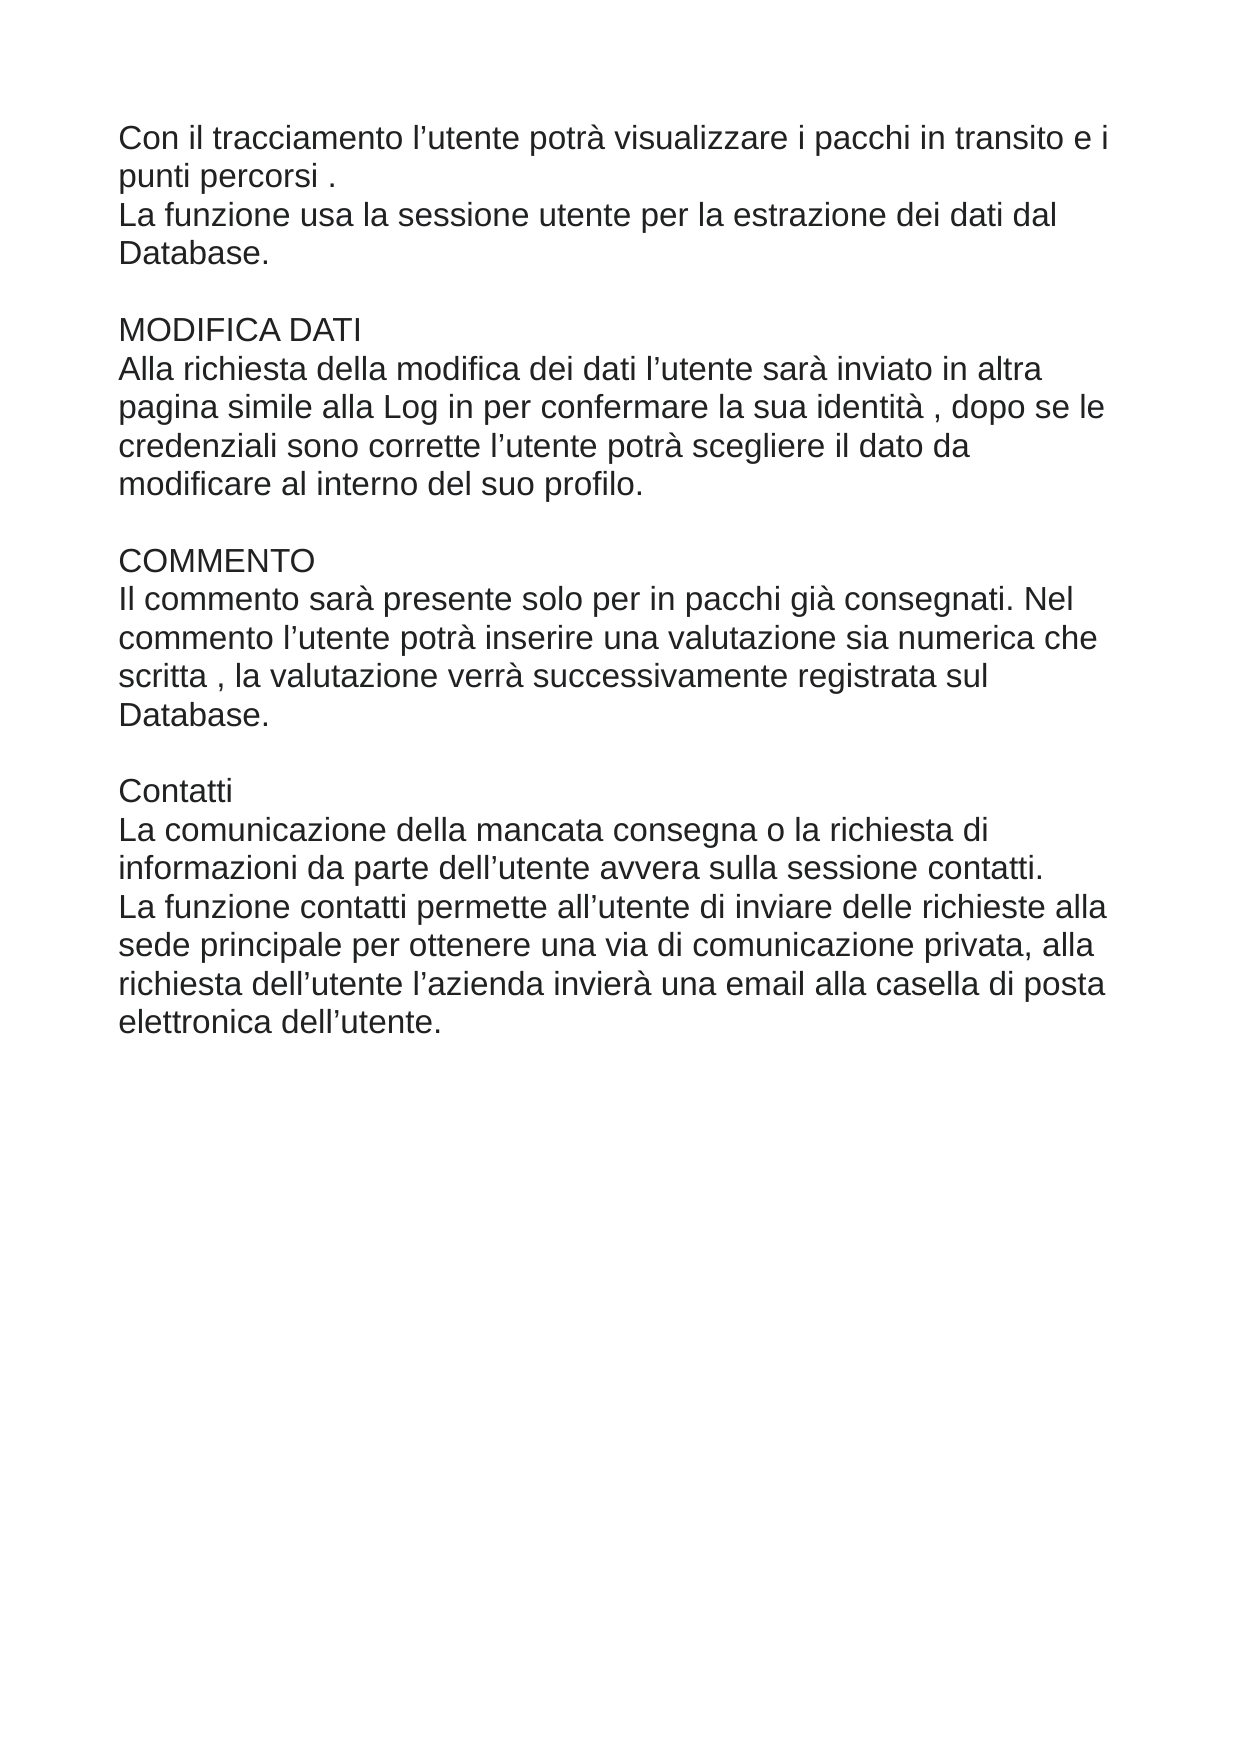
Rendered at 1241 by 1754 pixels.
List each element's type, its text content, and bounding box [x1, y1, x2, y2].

text Alla richiesta della modifica dei dati l’utente sarà inviato in altra pagina simile alla Log in per confermare la sua identità , dopo se le credenziali sono corrette l’utente potrà scegliere il dato da modificare al interno del suo profilo. [118, 349, 1122, 502]
text COMMENTO [118, 541, 1122, 579]
text Con il tracciamento l’utente potrà visualizzare i pacchi in transito e i punti percorsi . [118, 118, 1122, 195]
text MODIFICA DATI [118, 310, 1122, 349]
text Il commento sarà presente solo per in pacchi già consegnati. Nel commento l’utente potrà inserire una valutazione sia numerica che scritta , la valutazione verrà successivamente registrata sul Database. [118, 579, 1122, 733]
text La comunicazione della mancata consegna o la richiesta di informazioni da parte dell’utente avvera sulla sessione contatti. [118, 810, 1122, 887]
text Contatti [118, 772, 1122, 810]
text La funzione usa la sessione utente per la estrazione dei dati dal Database. [118, 195, 1122, 272]
text La funzione contatti permette all’utente di inviare delle richieste alla sede principale per ottenere una via di comunicazione privata, alla richiesta dell’utente l’azienda invierà una email alla casella di posta elettronica dell’utente. [118, 887, 1122, 1041]
